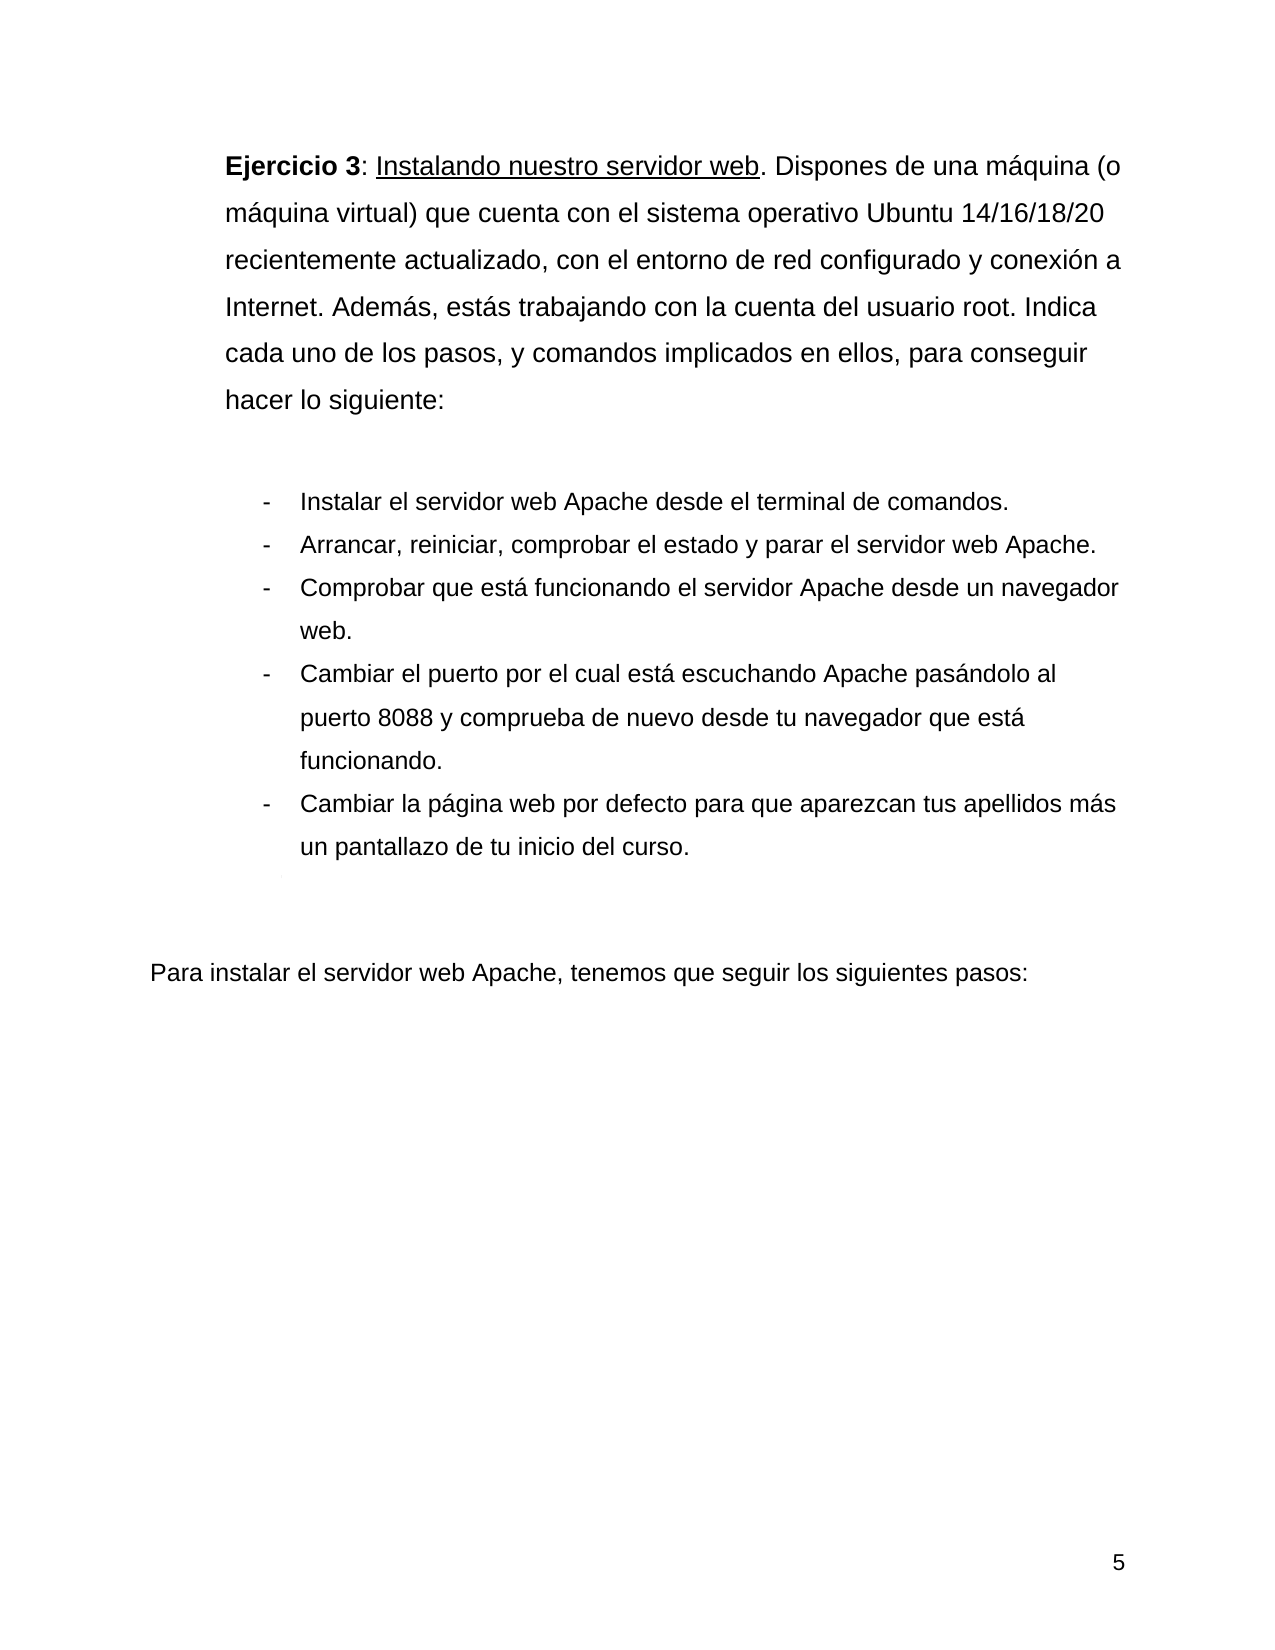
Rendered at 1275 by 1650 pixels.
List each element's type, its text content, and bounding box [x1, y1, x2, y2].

subtitle Ejercicio 3: Instalando nuestro servidor web. Dispones de una máquina (o máquina virtual) que cuenta con el sistema operativo Ubuntu 14/16/18/20 recientemente actualizado, con el entorno de red configurado y conexión a Internet. Además, estás trabajando con la cuenta del usuario root. Indica cada uno de los pasos, y comandos implicados en ellos, para conseguir hacer lo siguiente: [225, 150, 1125, 416]
list Cambiar la página web por defecto para que aparezcan tus apellidos más un pantallazo de tu inicio del curso. [262, 789, 1125, 861]
list Arrancar, reiniciar, comprobar el estado y parar el servidor web Apache. [262, 530, 1125, 559]
text Para instalar el servidor web Apache, tenemos que seguir los siguientes pasos: [150, 958, 1125, 986]
list Comprobar que está funcionando el servidor Apache desde un navegador web. [262, 573, 1125, 645]
list Cambiar el puerto por el cual está escuchando Apache pasándolo al puerto 8088 y comprueba de nuevo desde tu navegador que está funcionando. [262, 659, 1125, 774]
list Instalar el servidor web Apache desde el terminal de comandos. [262, 487, 1125, 516]
